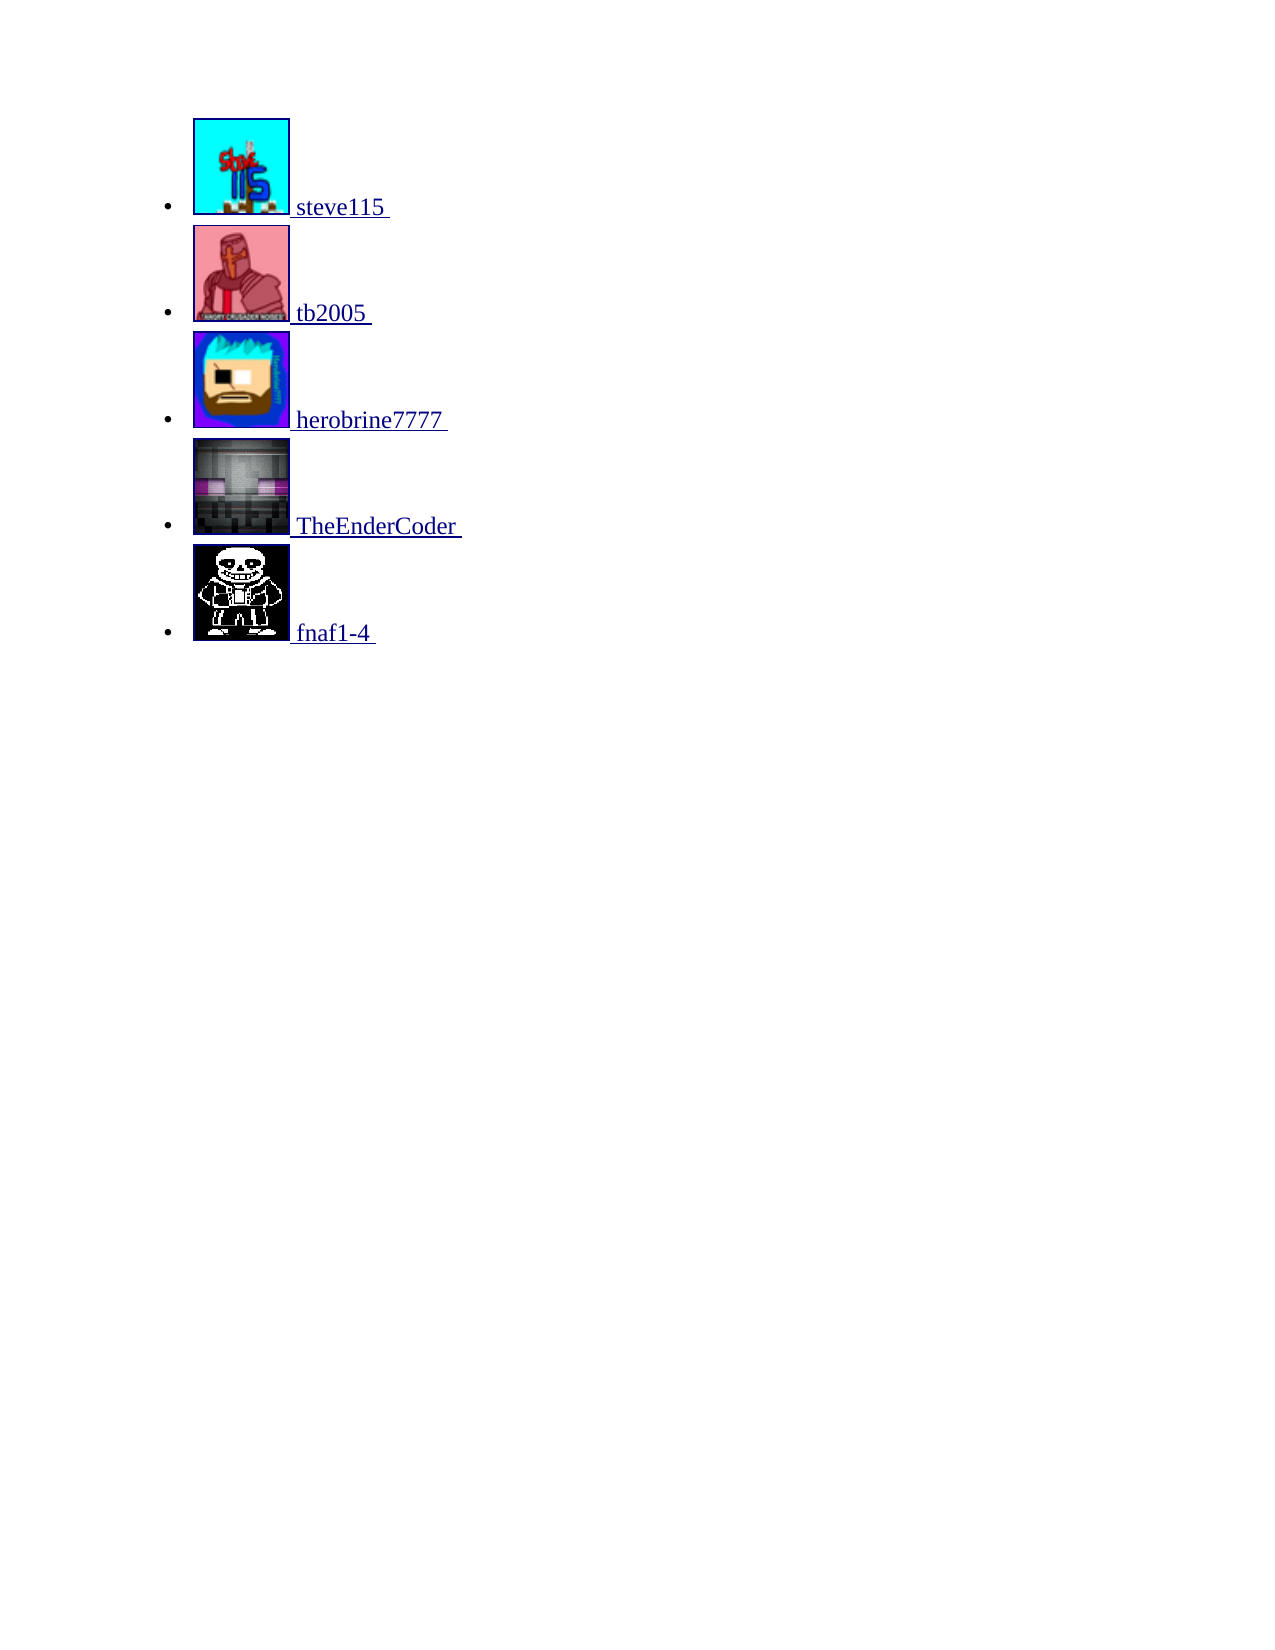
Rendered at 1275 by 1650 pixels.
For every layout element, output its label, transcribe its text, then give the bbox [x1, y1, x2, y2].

list fnaf1-4 [164, 544, 1157, 647]
list steve115 [164, 118, 1157, 220]
list herobrine7777 [164, 331, 1157, 433]
list TheEnderCoder [164, 438, 1157, 540]
list tb2005 [164, 225, 1157, 327]
picture [195, 226, 288, 320]
picture [195, 546, 288, 640]
picture [195, 440, 288, 533]
picture [195, 333, 288, 427]
picture [195, 120, 288, 213]
